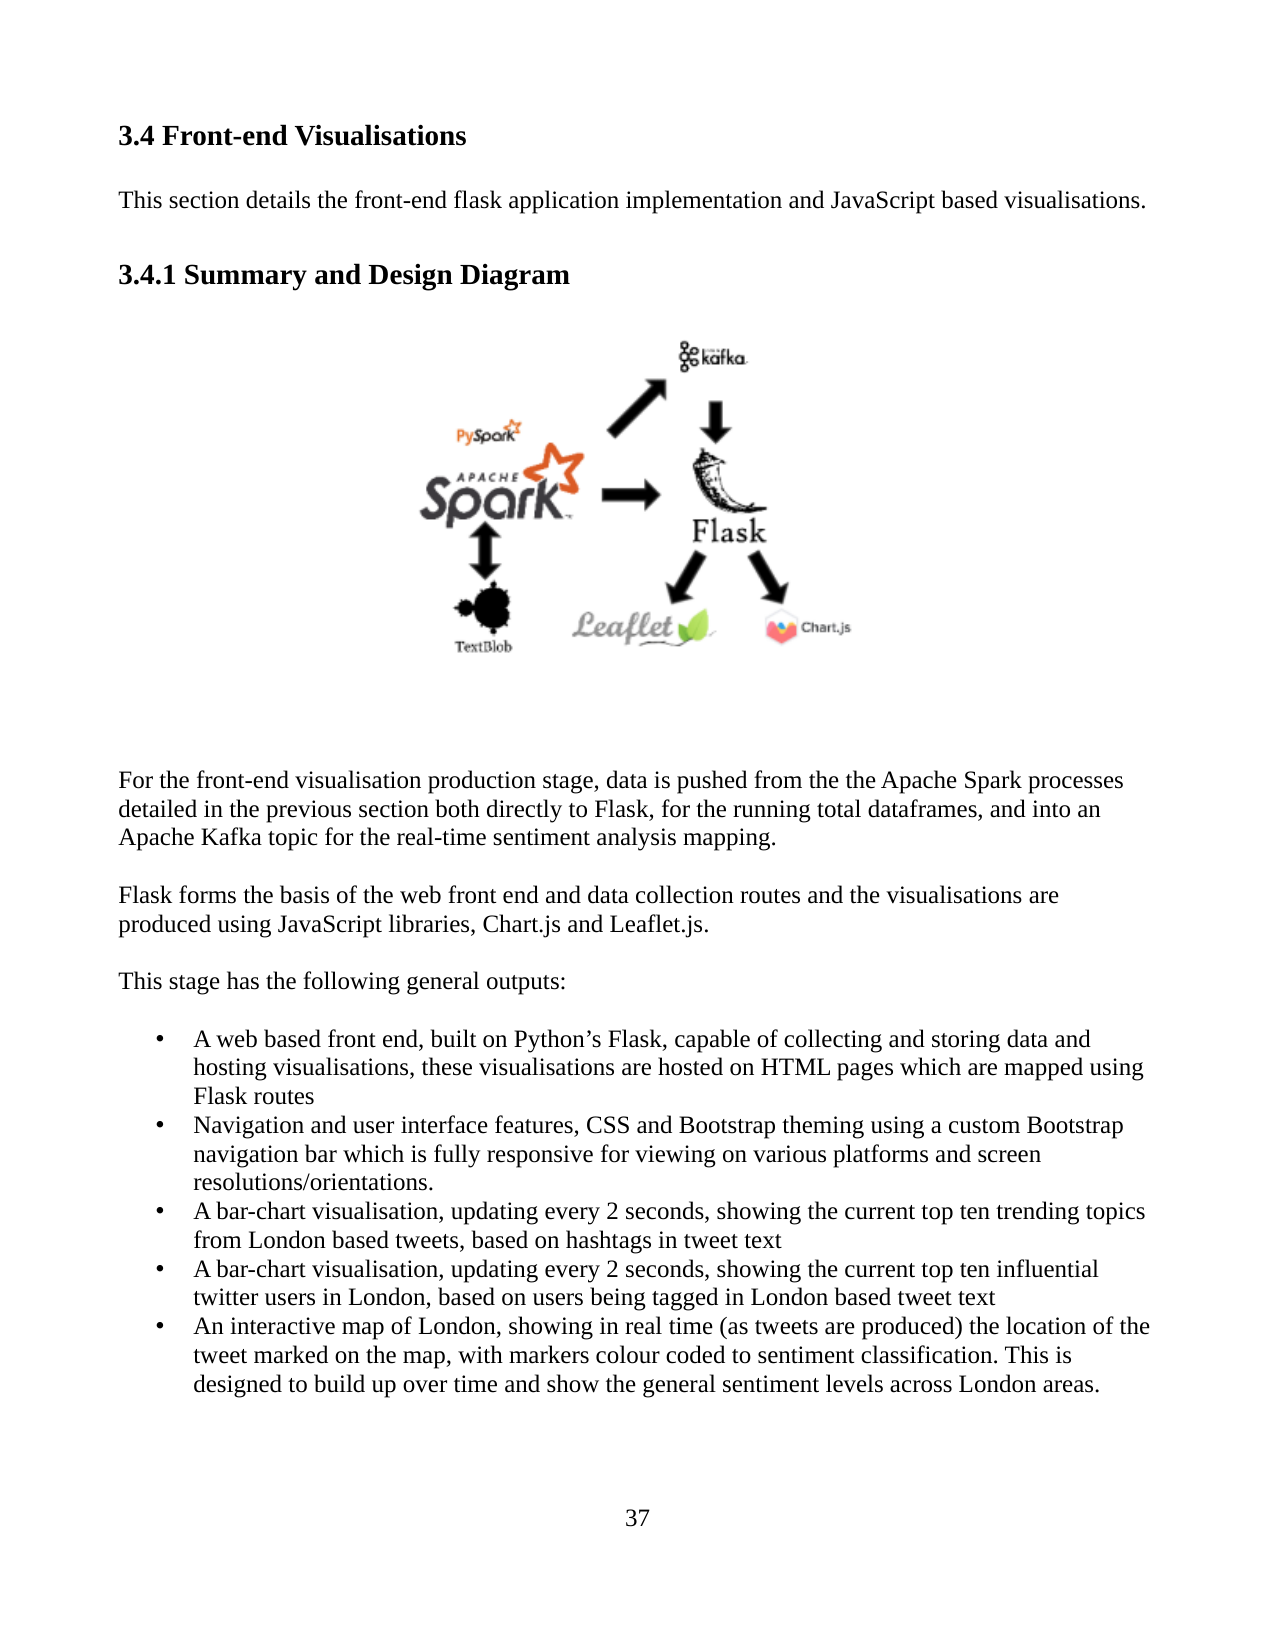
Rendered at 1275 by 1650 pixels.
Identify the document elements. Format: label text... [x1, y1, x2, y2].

list Navigation and user interface features, CSS and Bootstrap theming using a custom Bootstrap navigation bar which is fully responsive for viewing on various platforms and screen resolutions/orientations. [156, 1110, 1157, 1196]
text This section details the front-end flask application implementation and JavaScript based visualisations. [118, 185, 1157, 214]
list A bar-chart visualisation, updating every 2 seconds, showing the current top ten influential twitter users in London, based on users being tagged in London based tweet text [156, 1254, 1157, 1311]
list A web based front end, built on Python’s Flask, capable of collecting and storing data and hosting visualisations, these visualisations are hosted on HTML pages which are mapped using Flask routes [156, 1024, 1157, 1110]
text Flask forms the basis of the web front end and data collection routes and the visualisations are produced using JavaScript libraries, Chart.js and Leaflet.js. [118, 880, 1157, 937]
text 3.4 Front-end Visualisations [118, 118, 1157, 152]
text This stage has the following general outputs: [118, 966, 1157, 995]
text 3.4.1 Summary and Design Diagram [118, 257, 1157, 291]
text For the front-end visualisation production stage, data is pushed from the the Apache Spark processes detailed in the previous section both directly to Flask, for the running total dataframes, and into an Apache Kafka topic for the real-time sentiment analysis mapping. [118, 765, 1157, 851]
picture [414, 324, 861, 670]
list A bar-chart visualisation, updating every 2 seconds, showing the current top ten trending topics from London based tweets, based on hashtags in tweet text [156, 1196, 1157, 1254]
list An interactive map of London, showing in real time (as tweets are produced) the location of the tweet marked on the map, with markers colour coded to sentiment classification. This is designed to build up over time and show the general sentiment levels across London areas. [156, 1311, 1157, 1397]
